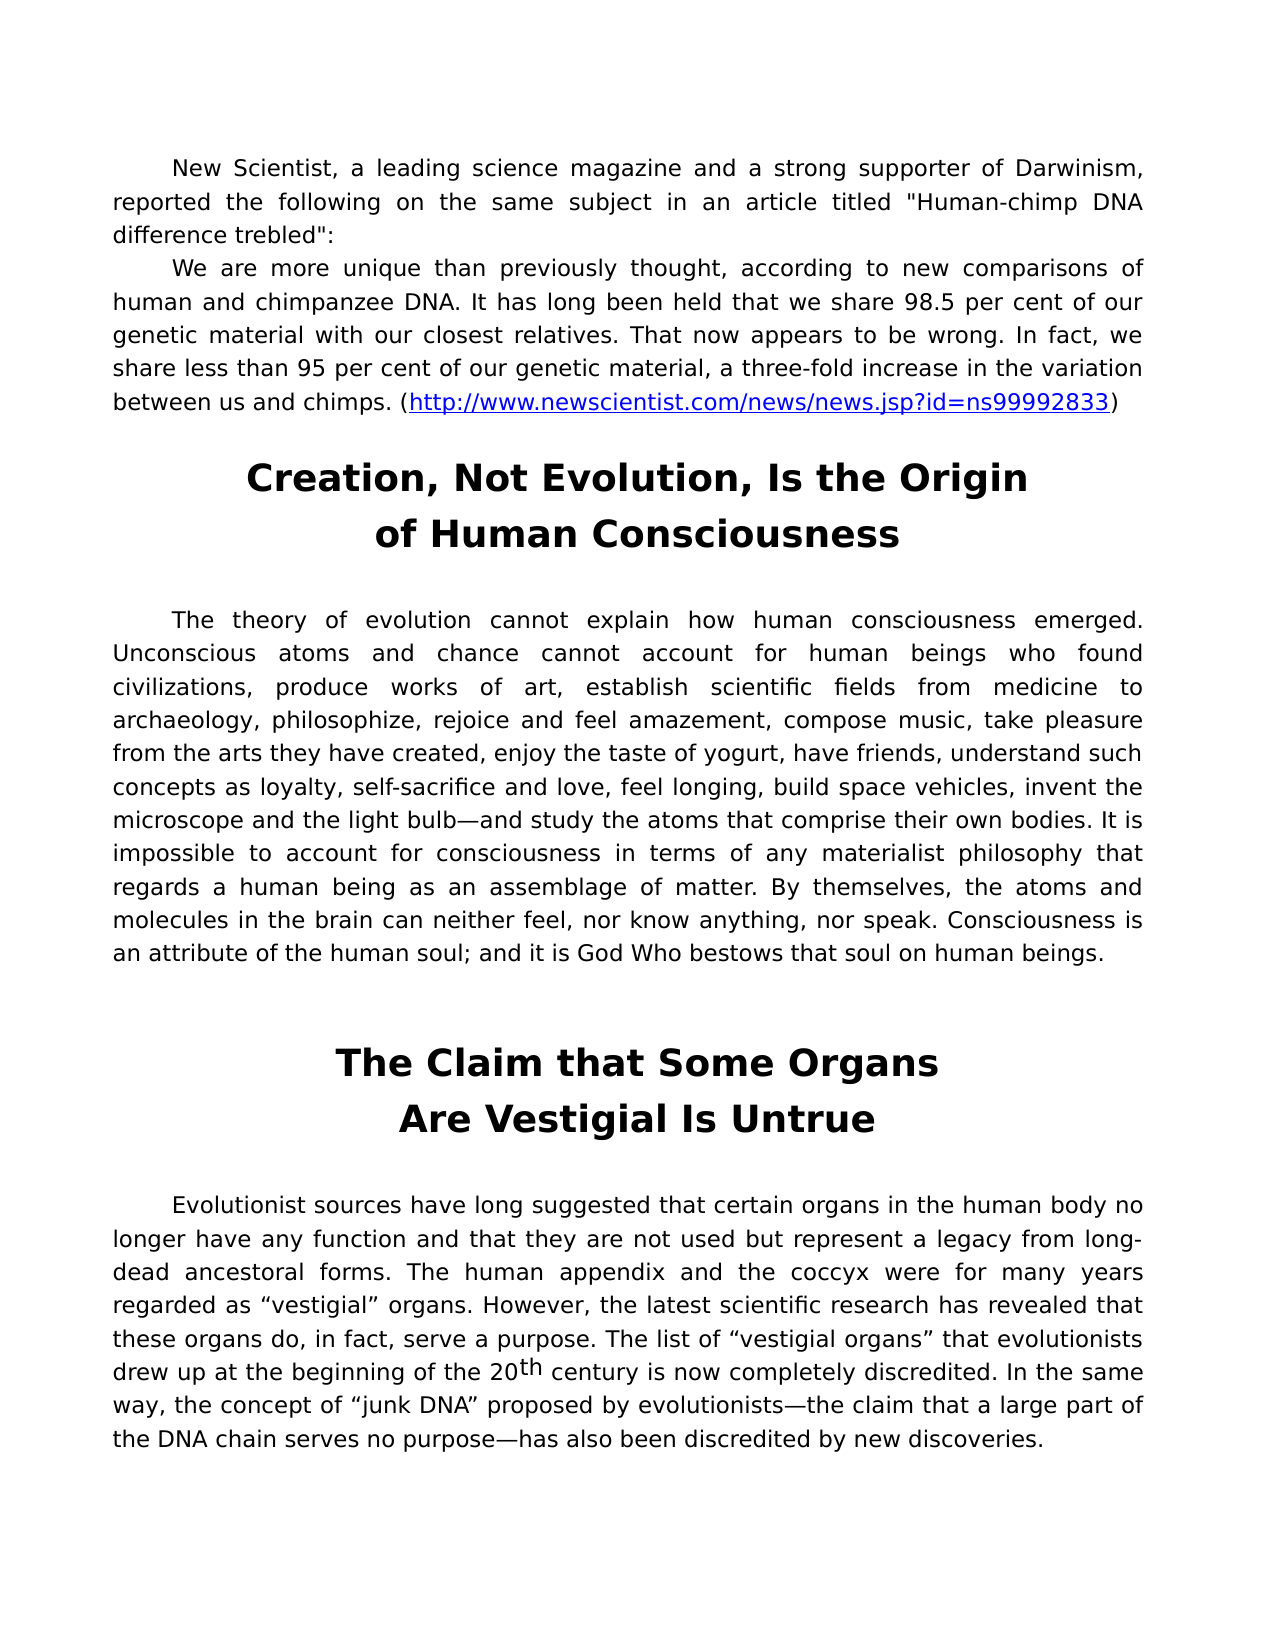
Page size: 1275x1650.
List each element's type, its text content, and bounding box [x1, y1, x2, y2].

subtitle Creation, Not Evolution, Is the Origin [112, 456, 1162, 500]
text The theory of evolution cannot explain how human consciousness emerged. Unconscious atoms and chance cannot account for human beings who found civilizations, produce works of art, establish scientific fields from medicine to archaeology, philosophize, rejoice and feel amazement, compose music, take pleasure from the arts they have created, enjoy the taste of yogurt, have friends, understand such concepts as loyalty, self-sacrifice and love, feel longing, build space vehicles, invent the microscope and the light bulb—and study the atoms that comprise their own bodies. It is impossible to account for consciousness in terms of any materialist philosophy that regards a human being as an assemblage of matter. By themselves, the atoms and molecules in the brain can neither feel, nor know anything, nor speak. Consciousness is an attribute of the human soul; and it is God Who bestows that soul on human beings. [112, 602, 1145, 968]
text New Scientist, a leading science magazine and a strong supporter of Darwinism, reported the following on the same subject in an article titled "Human-chimp DNA difference trebled": [112, 150, 1145, 250]
subtitle of Human Consciousness [112, 512, 1162, 556]
text We are more unique than previously thought, according to new comparisons of human and chimpanzee DNA. It has long been held that we share 98.5 per cent of our genetic material with our closest relatives. That now appears to be wrong. In fact, we share less than 95 per cent of our genetic material, a three-fold increase in the variation between us and chimps. (http://www.newscientist.com/news/news.jsp?id=ns99992833) [112, 250, 1145, 417]
subtitle Are Vestigial Is Untrue [112, 1098, 1162, 1141]
text Evolutionist sources have long suggested that certain organs in the human body no longer have any function and that they are not used but represent a legacy from long-dead ancestoral forms. The human appendix and the coccyx were for many years regarded as “vestigial” organs. However, the latest scientific research has revealed that these organs do, in fact, serve a purpose. The list of “vestigial organs” that evolutionists drew up at the beginning of the 20th century is now completely discredited. In the same way, the concept of “junk DNA” proposed by evolutionists—the claim that a large part of the DNA chain serves no purpose—has also been discredited by new discoveries. [112, 1187, 1145, 1454]
subtitle The Claim that Some Organs [112, 1041, 1162, 1085]
